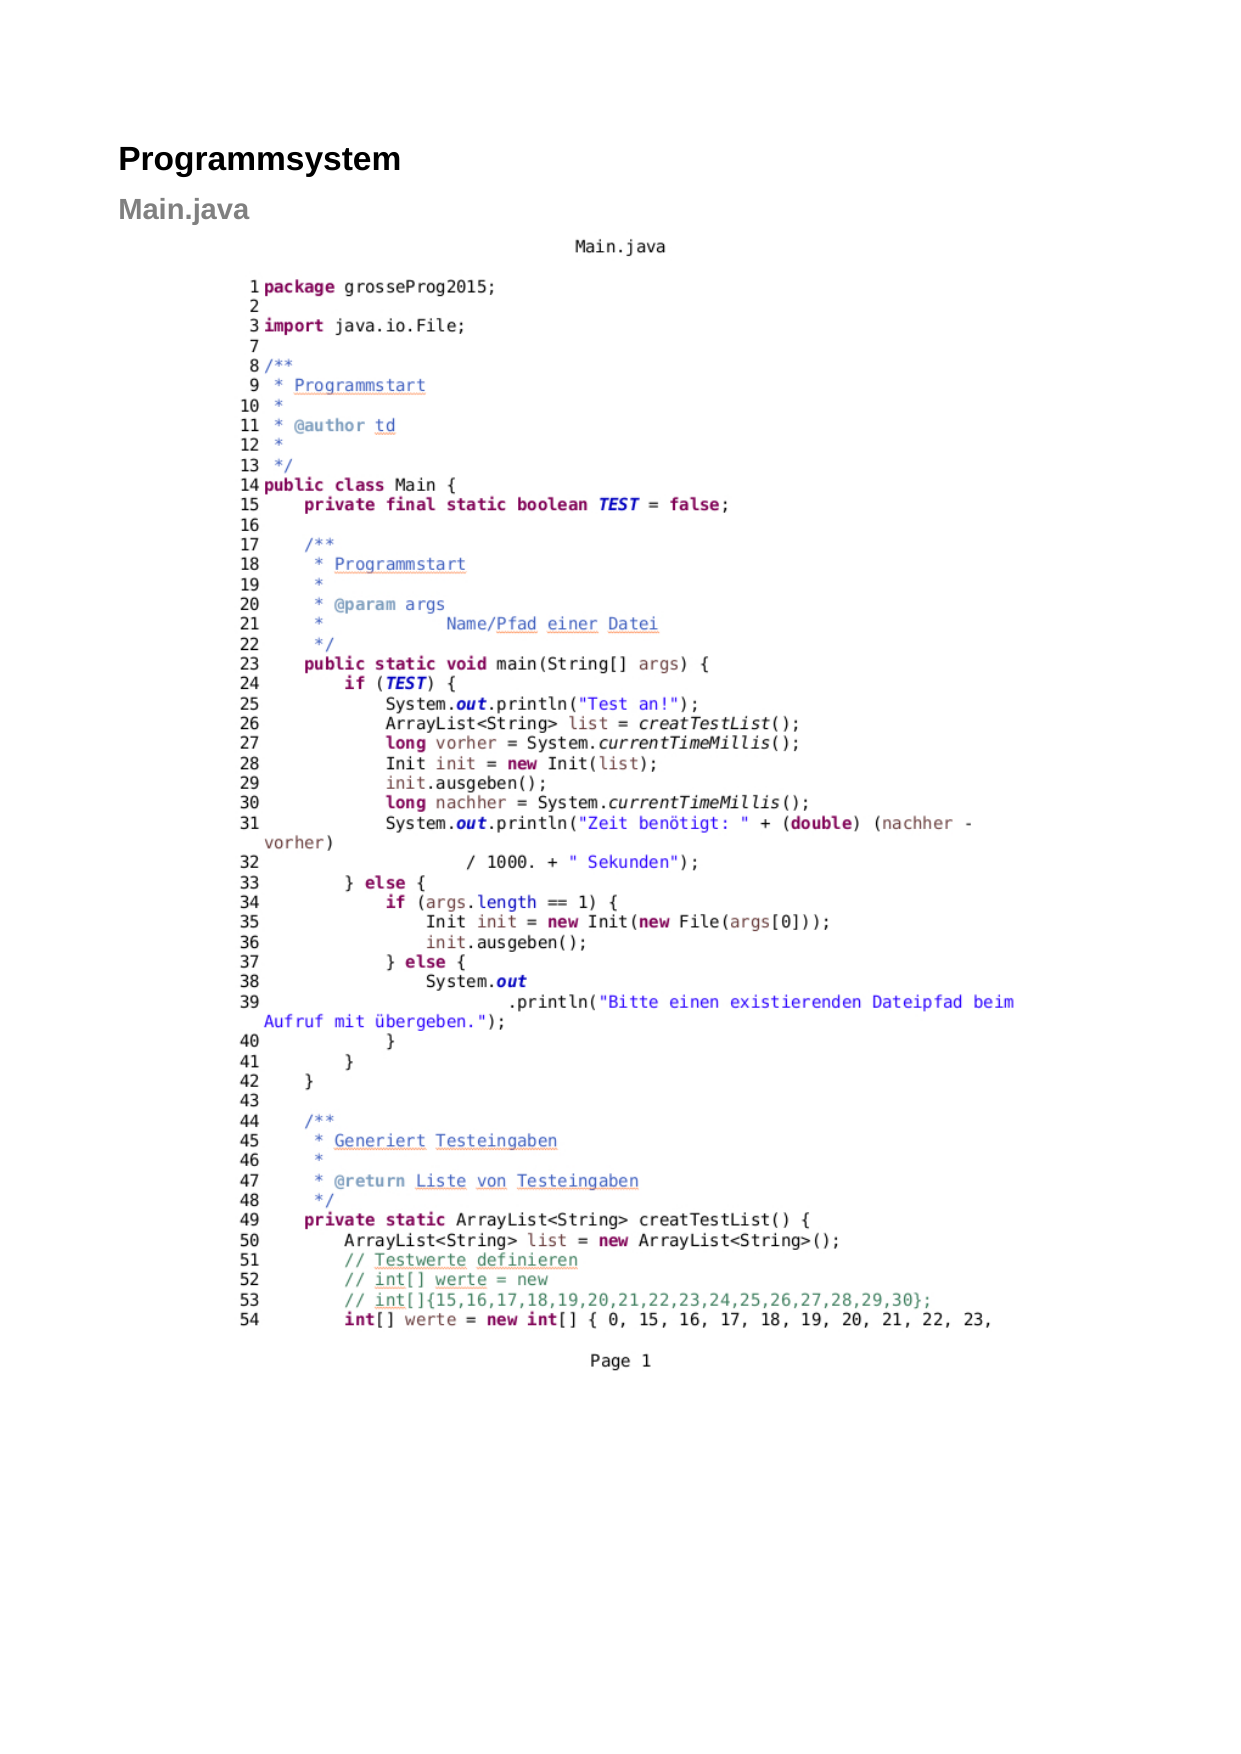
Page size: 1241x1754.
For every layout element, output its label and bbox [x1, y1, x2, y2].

picture [118, 115, 1123, 1537]
